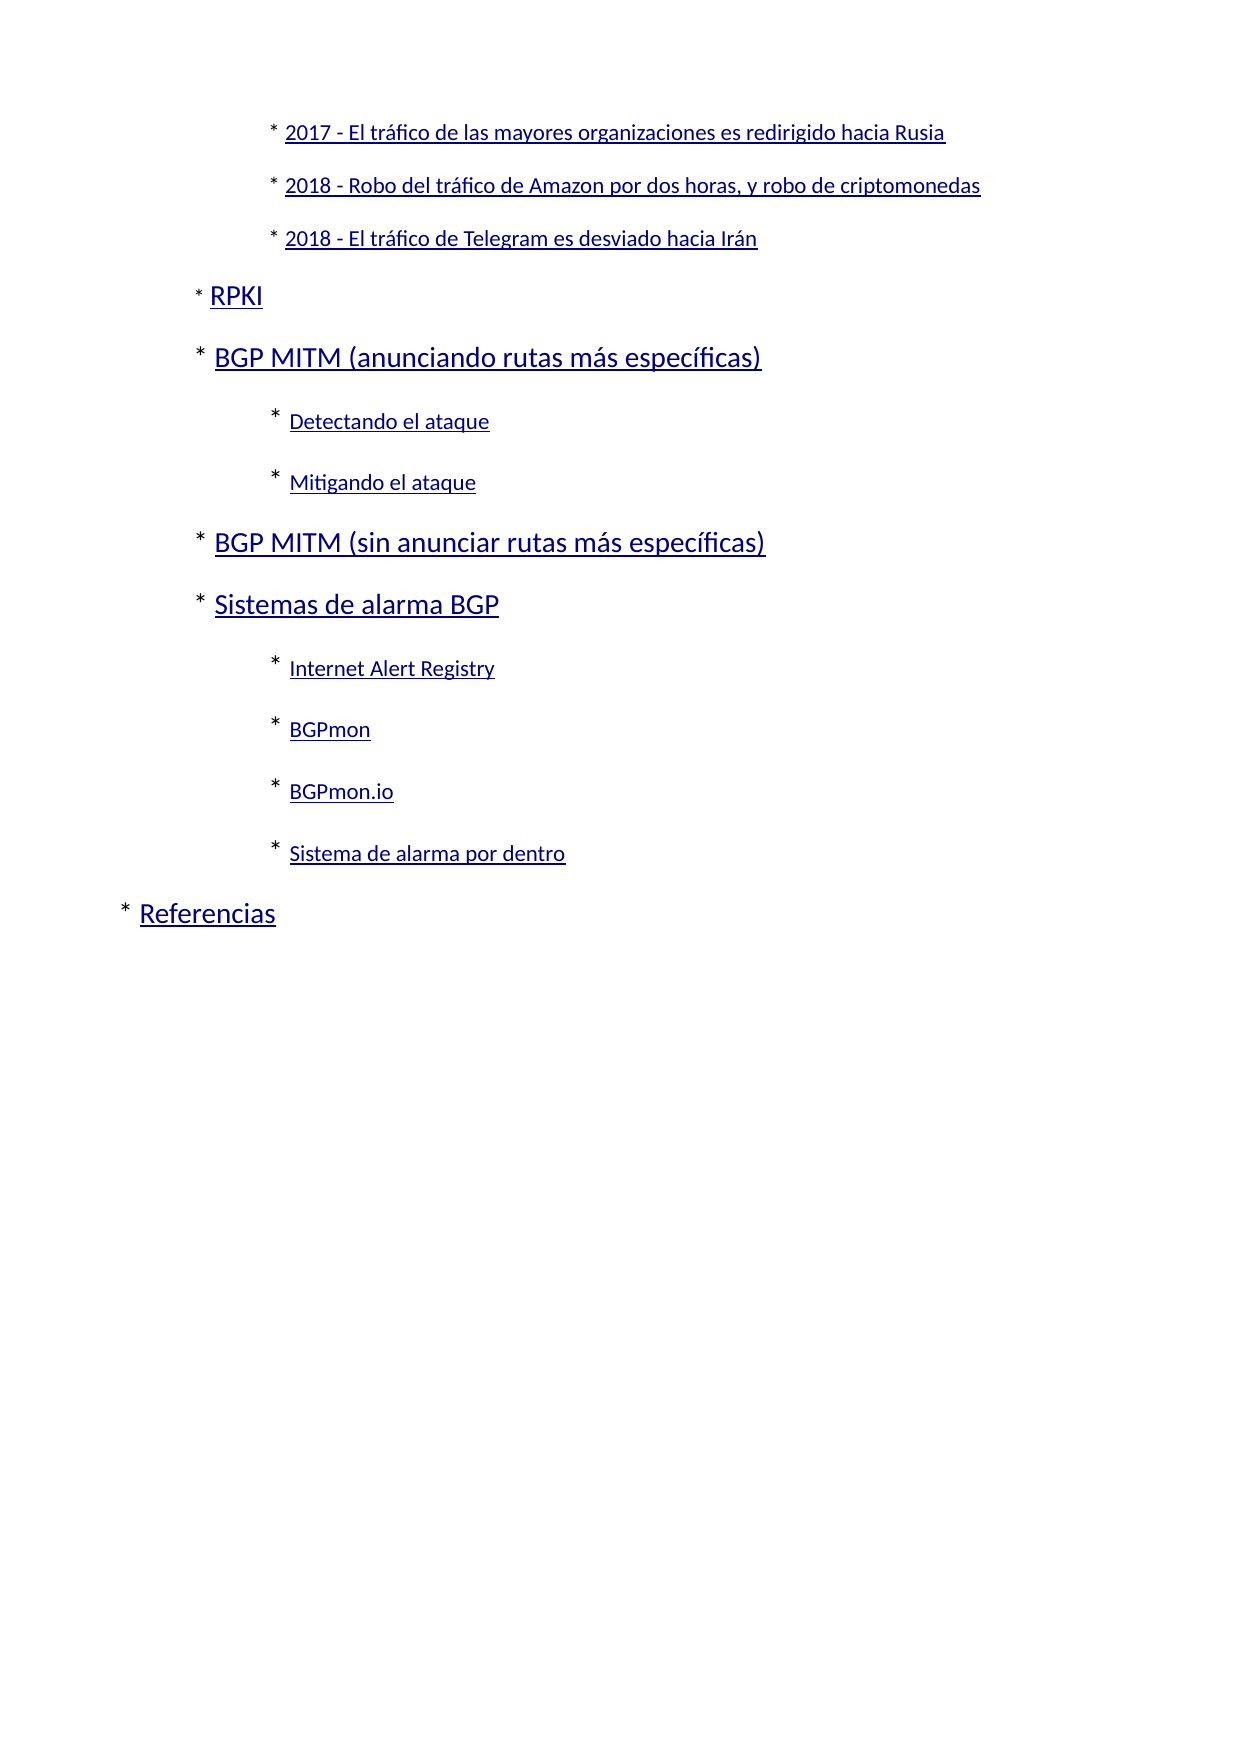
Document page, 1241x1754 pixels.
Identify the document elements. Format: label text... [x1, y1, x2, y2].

text * BGPmon [118, 709, 1122, 745]
text * 2017 - El tráfico de las mayores organizaciones es redirigido hacia Rusia [118, 118, 1122, 146]
text * Detectando el ataque [118, 401, 1122, 436]
text * Internet Alert Registry [118, 648, 1122, 683]
text * 2018 - El tráfico de Telegram es desviado hacia Irán [118, 224, 1122, 252]
text * Sistemas de alarma BGP [118, 586, 1122, 622]
text * BGP MITM (sin anunciar rutas más específicas) [118, 524, 1122, 560]
text * Referencias [118, 895, 1122, 931]
text * BGP MITM (anunciando rutas más específicas) [118, 339, 1122, 374]
text * Sistema de alarma por dentro [118, 833, 1122, 869]
text * RPKI [118, 277, 1122, 313]
text * 2018 - Robo del tráfico de Amazon por dos horas, y robo de criptomonedas [118, 171, 1122, 199]
text * BGPmon.io [118, 771, 1122, 807]
text * Mitigando el ataque [118, 462, 1122, 498]
